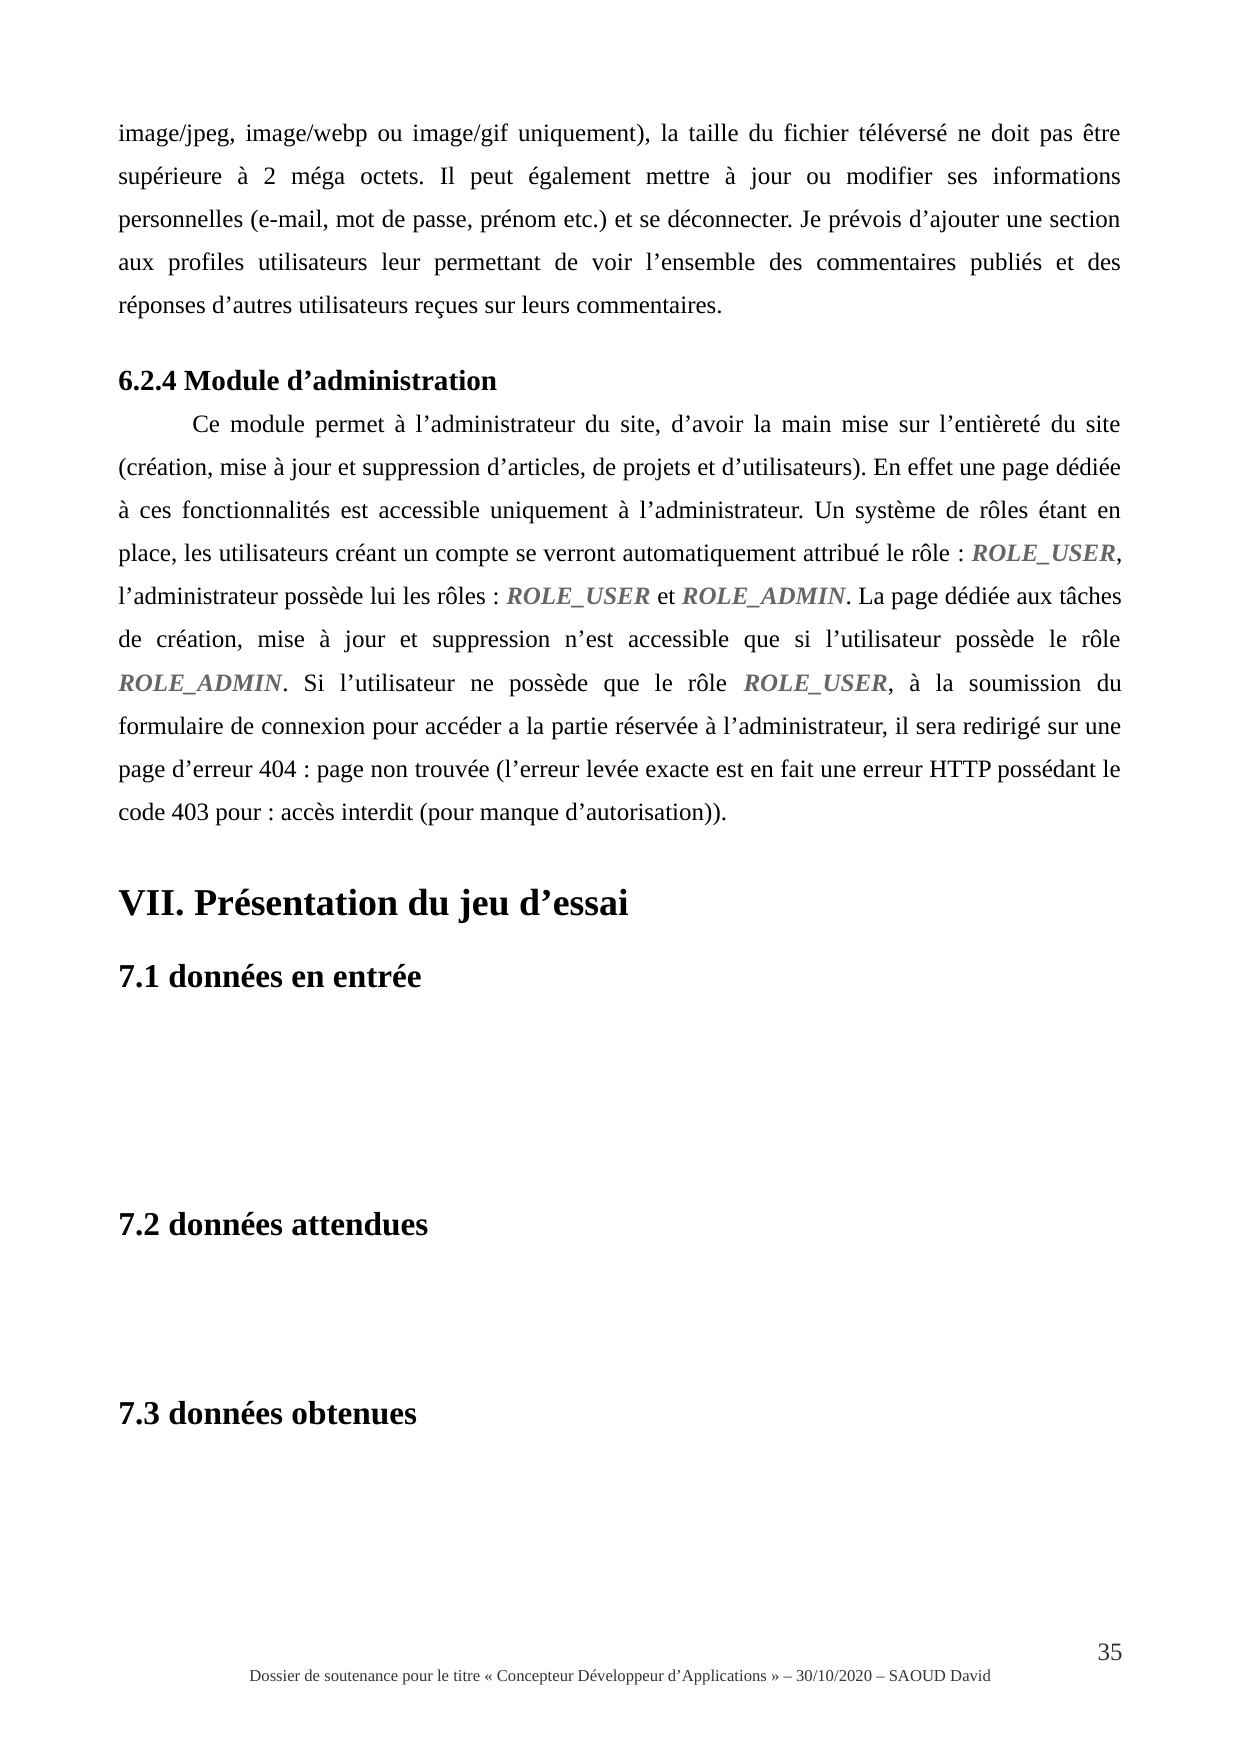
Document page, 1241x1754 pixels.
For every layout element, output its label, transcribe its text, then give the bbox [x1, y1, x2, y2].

subtitle 7.1 données en entrée [118, 957, 1122, 995]
text image/jpeg, image/webp ou image/gif uniquement), la taille du fichier téléversé ne doit pas être supérieure à 2 méga octets. Il peut également mettre à jour ou modifier ses informations personnelles (e-mail, mot de passe, prénom etc.) et se déconnecter. Je prévois d’ajouter une section aux profiles utilisateurs leur permettant de voir l’ensemble des commentaires publiés et des réponses d’autres utilisateurs reçues sur leurs commentaires. [118, 118, 1122, 319]
subtitle VII. Présentation du jeu d’essai [118, 880, 1122, 923]
text Ce module permet à l’administrateur du site, d’avoir la main mise sur l’entièreté du site (création, mise à jour et suppression d’articles, de projets et d’utilisateurs). En effet une page dédiée à ces fonctionnalités est accessible uniquement à l’administrateur. Un système de rôles étant en place, les utilisateurs créant un compte se verront automatiquement attribué le rôle : ROLE_USER, l’administrateur possède lui les rôles : ROLE_USER et ROLE_ADMIN. La page dédiée aux tâches de création, mise à jour et suppression n’est accessible que si l’utilisateur possède le rôle ROLE_ADMIN. Si l’utilisateur ne possède que le rôle ROLE_USER, à la soumission du formulaire de connexion pour accéder a la partie réservée à l’administrateur, il sera redirigé sur une page d’erreur 404 : page non trouvée (l’erreur levée exacte est en fait une erreur HTTP possédant le code 403 pour : accès interdit (pour manque d’autorisation)). [118, 409, 1122, 826]
subtitle 6.2.4 Module d’administration [118, 363, 1122, 396]
subtitle 7.3 données obtenues [118, 1393, 1122, 1432]
subtitle 7.2 données attendues [118, 1204, 1122, 1243]
